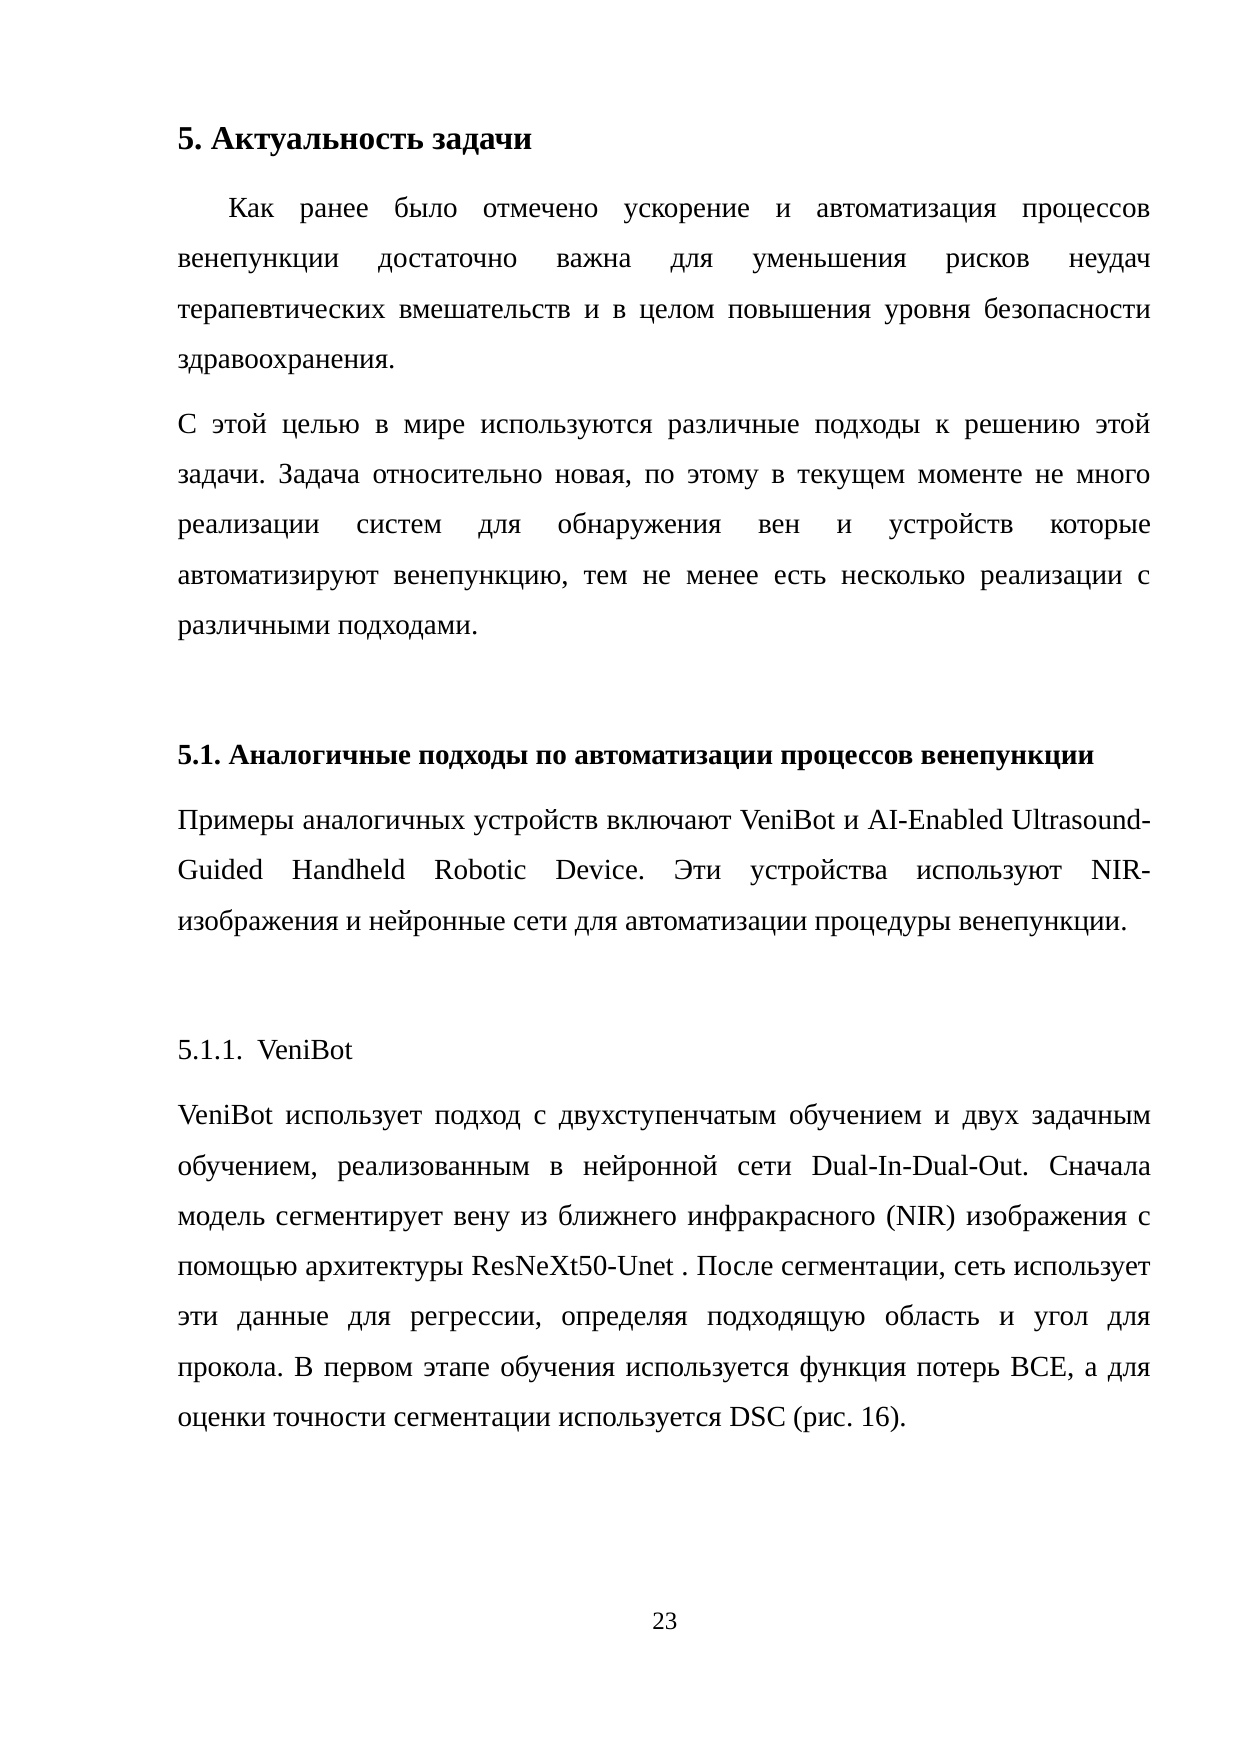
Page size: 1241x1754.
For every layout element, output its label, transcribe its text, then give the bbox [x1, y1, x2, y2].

text VeniBot использует подход с двухступенчатым обучением и двух задачным обучением, реализованным в нейронной сети Dual-In-Dual-Out. Сначала модель сегментирует вену из ближнего инфракрасного (NIR) изображения с помощью архитектуры ResNeXt50-Unet . После сегментации, сеть использует эти данные для регрессии, определяя подходящую область и угол для прокола. В первом этапе обучения используется функция потерь BCE, а для оценки точности сегментации используется DSC (рис. 16). [177, 1097, 1152, 1433]
text 5. Актуальность задачи [177, 118, 1152, 156]
text Примеры аналогичных устройств включают VeniBot и AI-Enabled Ultrasound-Guided Handheld Robotic Device. Эти устройства используют NIR-изображения и нейронные сети для автоматизации процедуры венепункции. [177, 802, 1152, 936]
text 5.1.1. VeniBot [177, 1032, 1152, 1066]
text 5.1. Аналогичные подходы по автоматизации процессов венепункции [177, 737, 1152, 771]
text Как ранее было отмечено ускорение и автоматизация процессов венепункции достаточно важна для уменьшения рисков неудач терапевтических вмешательств и в целом повышения уровня безопасности здравоохранения. [177, 190, 1152, 375]
text С этой целью в мире используются различные подходы к решению этой задачи. Задача относительно новая, по этому в текущем моменте не много реализации систем для обнаружения вен и устройств которые автоматизируют венепункцию, тем не менее есть несколько реализации с различными подходами. [177, 406, 1152, 641]
